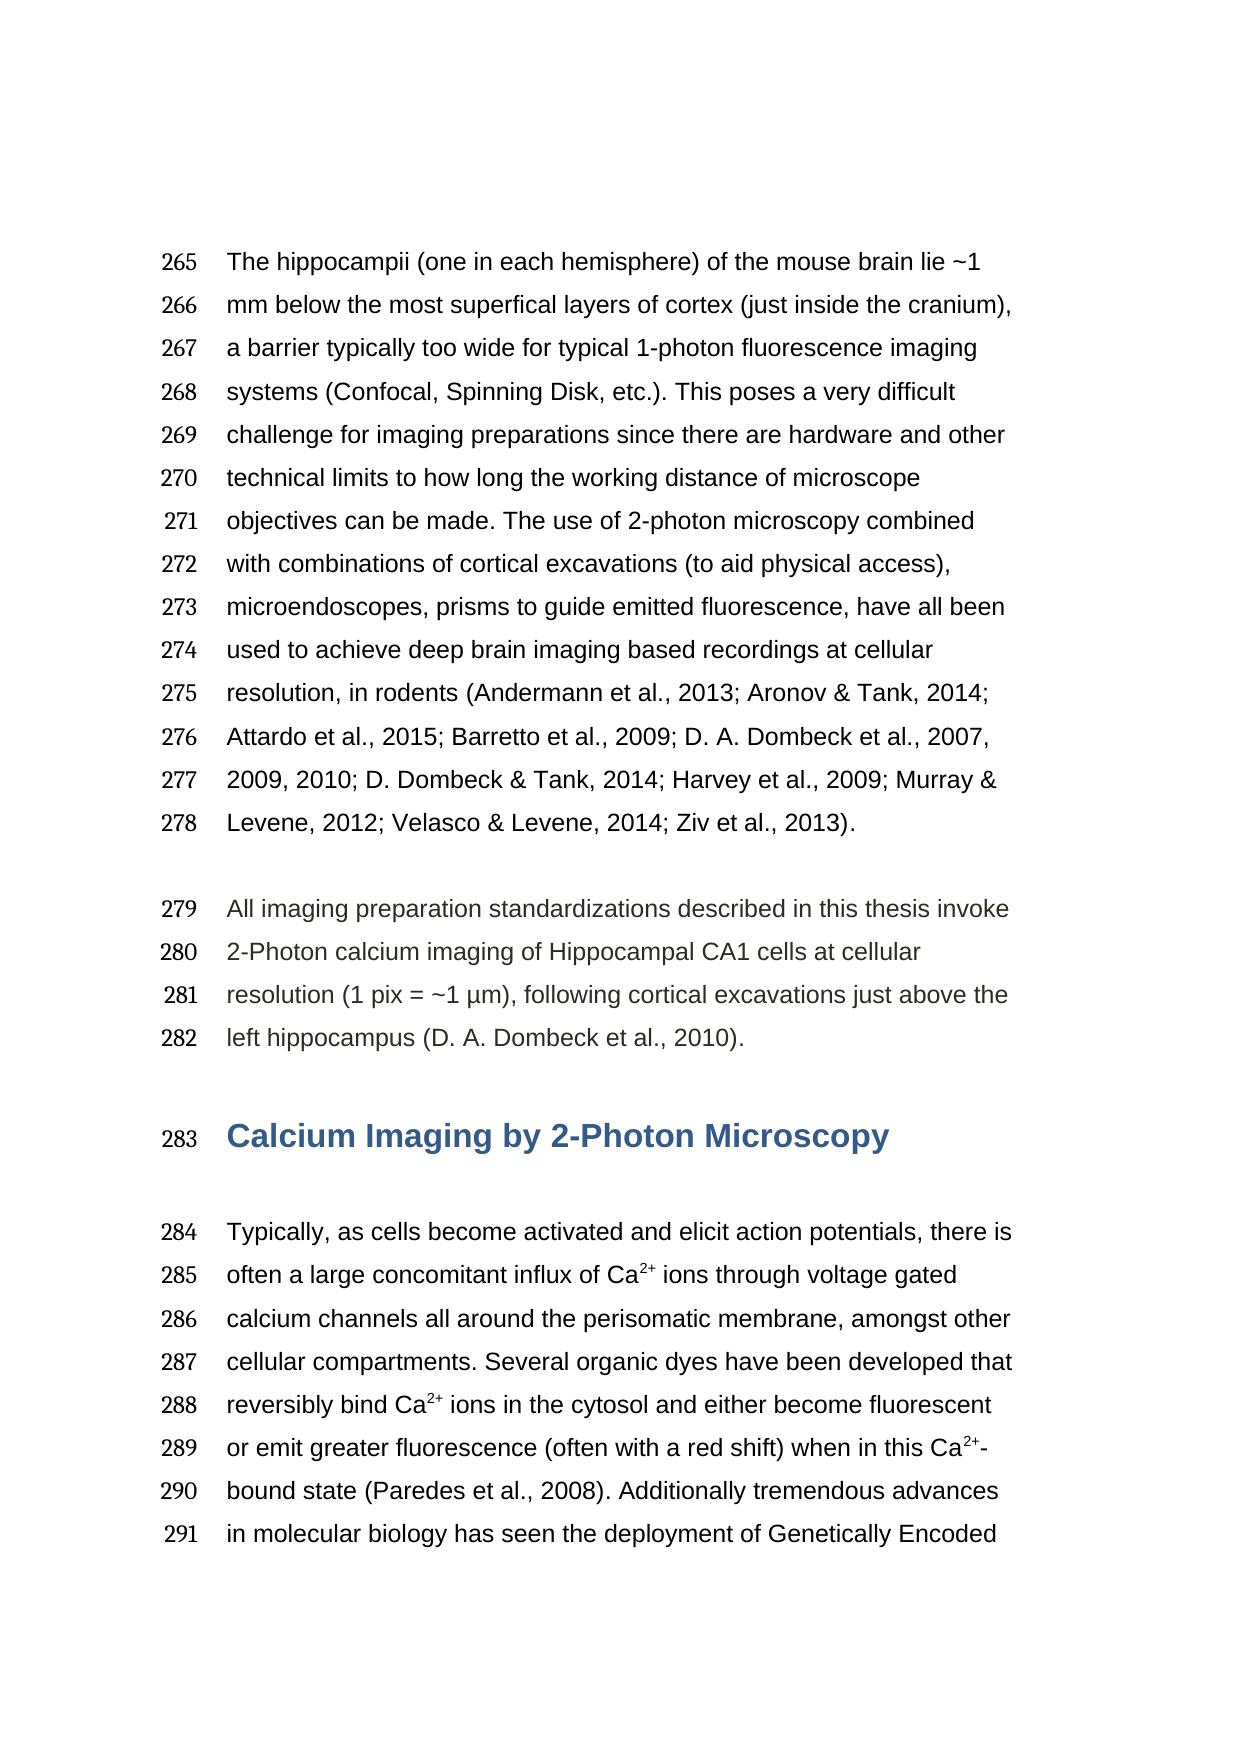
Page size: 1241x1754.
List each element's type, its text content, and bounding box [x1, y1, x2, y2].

text All imaging preparation standardizations described in this thesis invoke 2-Photon calcium imaging of Hippocampal CA1 cells at cellular resolution (1 pix = ~1 µm), following cortical excavations just above the left hippocampus (D. A. Dombeck et al., 2010). [226, 894, 1014, 1052]
text Typically, as cells become activated and elicit action potentials, there is often a large concomitant influx of Ca2+ ions through voltage gated calcium channels all around the perisomatic membrane, amongst other cellular compartments. Several organic dyes have been developed that reversibly bind Ca2+ ions in the cytosol and either become fluorescent or emit greater fluorescence (often with a red shift) when in this Ca2+-bound state (Paredes et al., 2008)⁠. Additionally tremendous advances in molecular biology has seen the deployment of Genetically Encoded [226, 1217, 1014, 1548]
subtitle Calcium Imaging by 2-Photon Microscopy [226, 1117, 1014, 1155]
text The hippocampii (one in each hemisphere) of the mouse brain lie ~1 mm below the most superfical layers of cortex (just inside the cranium), a barrier typically too wide for typical 1-photon fluorescence imaging systems (Confocal, Spinning Disk, etc.). This poses a very difficult challenge for imaging preparations since there are hardware and other technical limits to how long the working distance of microscope objectives can be made. The use of 2-photon microscopy combined with combinations of cortical excavations (to aid physical access), microendoscopes, prisms to guide emitted fluorescence, have all been used to achieve deep brain imaging based recordings at cellular resolution, in rodents (Andermann et al., 2013; Aronov & Tank, 2014; Attardo et al., 2015; Barretto et al., 2009; D. A. Dombeck et al., 2007, 2009, 2010; D. Dombeck & Tank, 2014; Harvey et al., 2009; Murray & Levene, 2012; Velasco & Levene, 2014; Ziv et al., 2013)⁠. [226, 247, 1014, 837]
